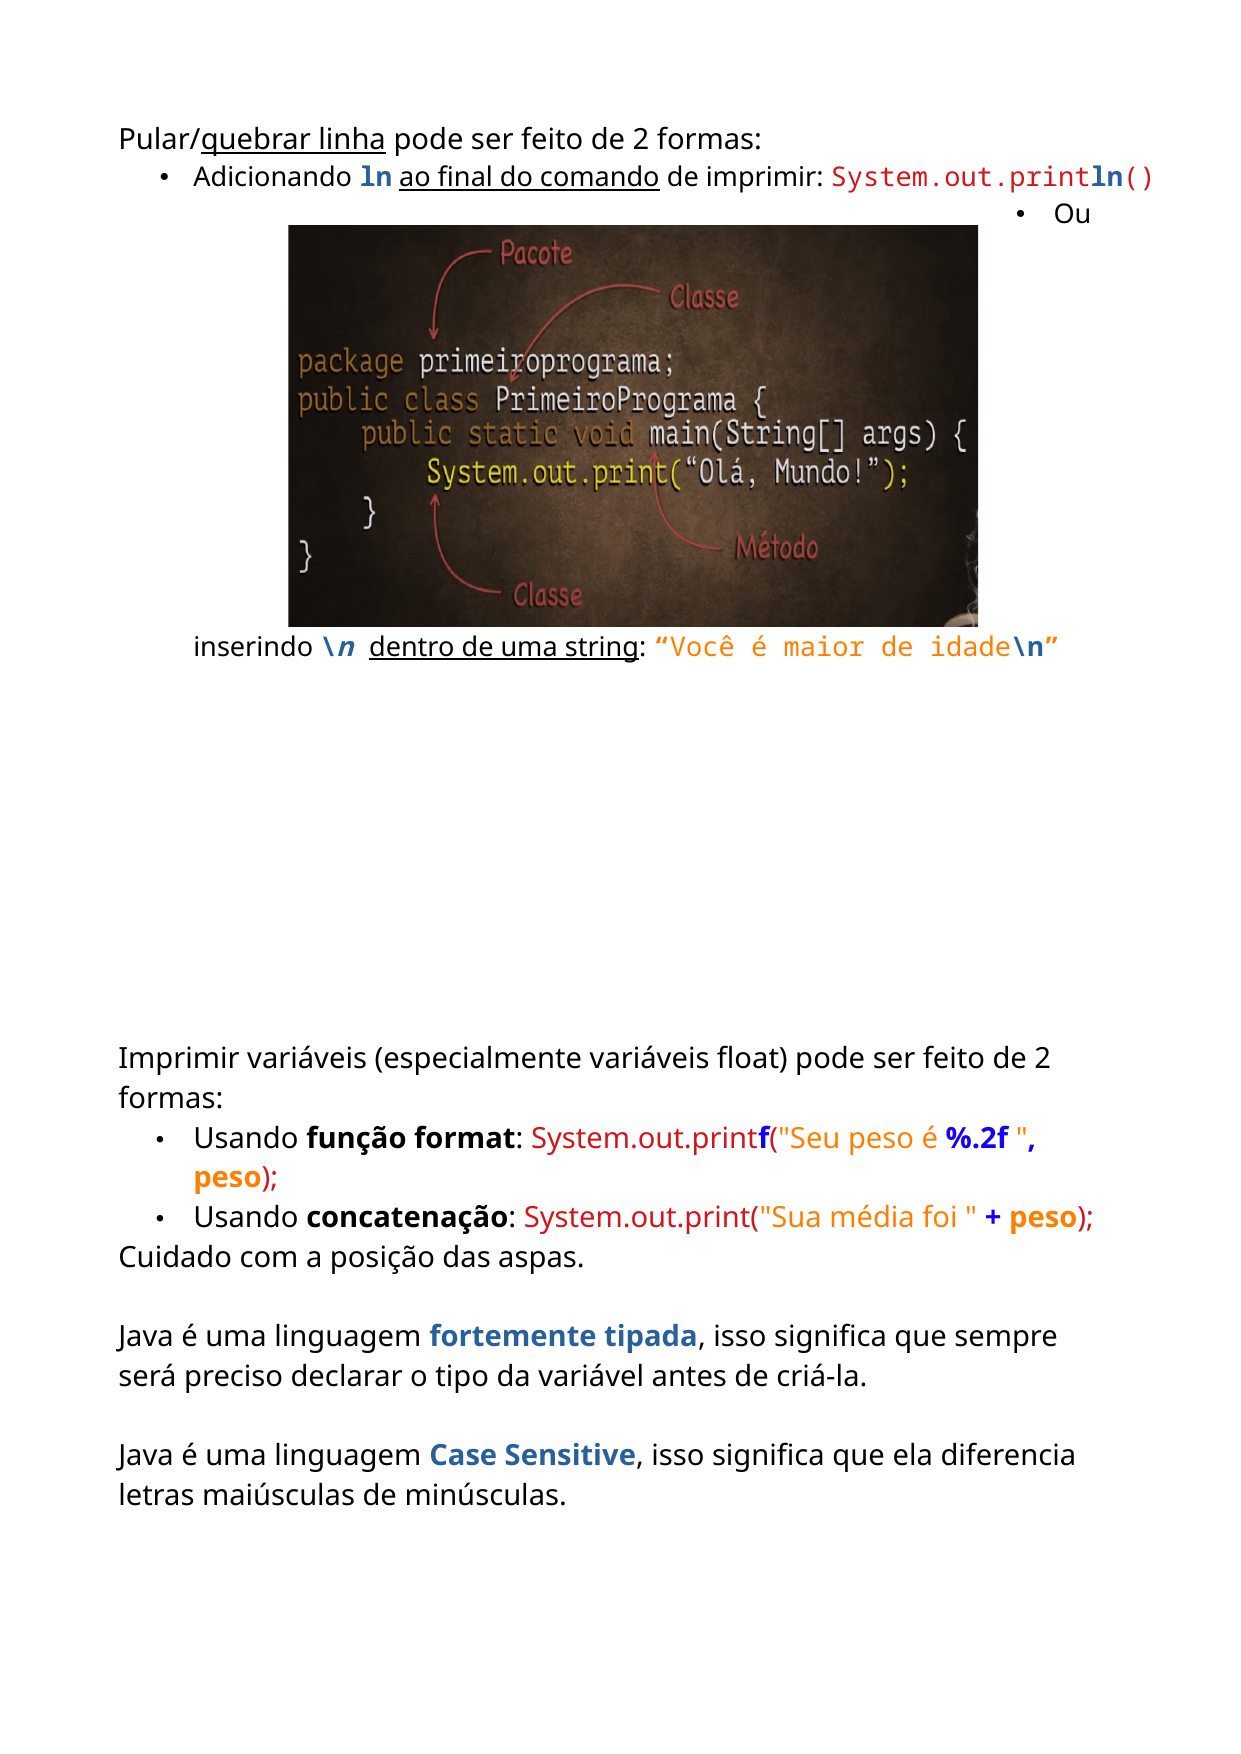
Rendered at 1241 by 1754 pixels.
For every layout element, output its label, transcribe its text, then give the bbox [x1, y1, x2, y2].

text Pular/quebrar linha pode ser feito de 2 formas: [118, 118, 1122, 158]
text Imprimir variáveis (especialmente variáveis float) pode ser feito de 2 formas: [118, 1038, 1122, 1117]
picture [288, 225, 979, 627]
list Adicionando ln ao final do comando de imprimir: System.out.println() [159, 158, 1187, 195]
list Usando função format: System.out.printf("Seu peso é %.2f ", peso); [156, 1117, 1122, 1196]
text Java é uma linguagem Case Sensitive, isso significa que ela diferencia letras maiúsculas de minúsculas. [118, 1434, 1122, 1514]
text Cuidado com a posição das aspas. [118, 1236, 1122, 1276]
text Java é uma linguagem fortemente tipada, isso significa que sempre será preciso declarar o tipo da variável antes de criá-la. [118, 1316, 1122, 1395]
list Usando concatenação: System.out.print("Sua média foi " + peso); [156, 1196, 1122, 1236]
list Ou inserindo \n dentro de uma string: “Você é maior de idade\n” [156, 195, 1122, 664]
